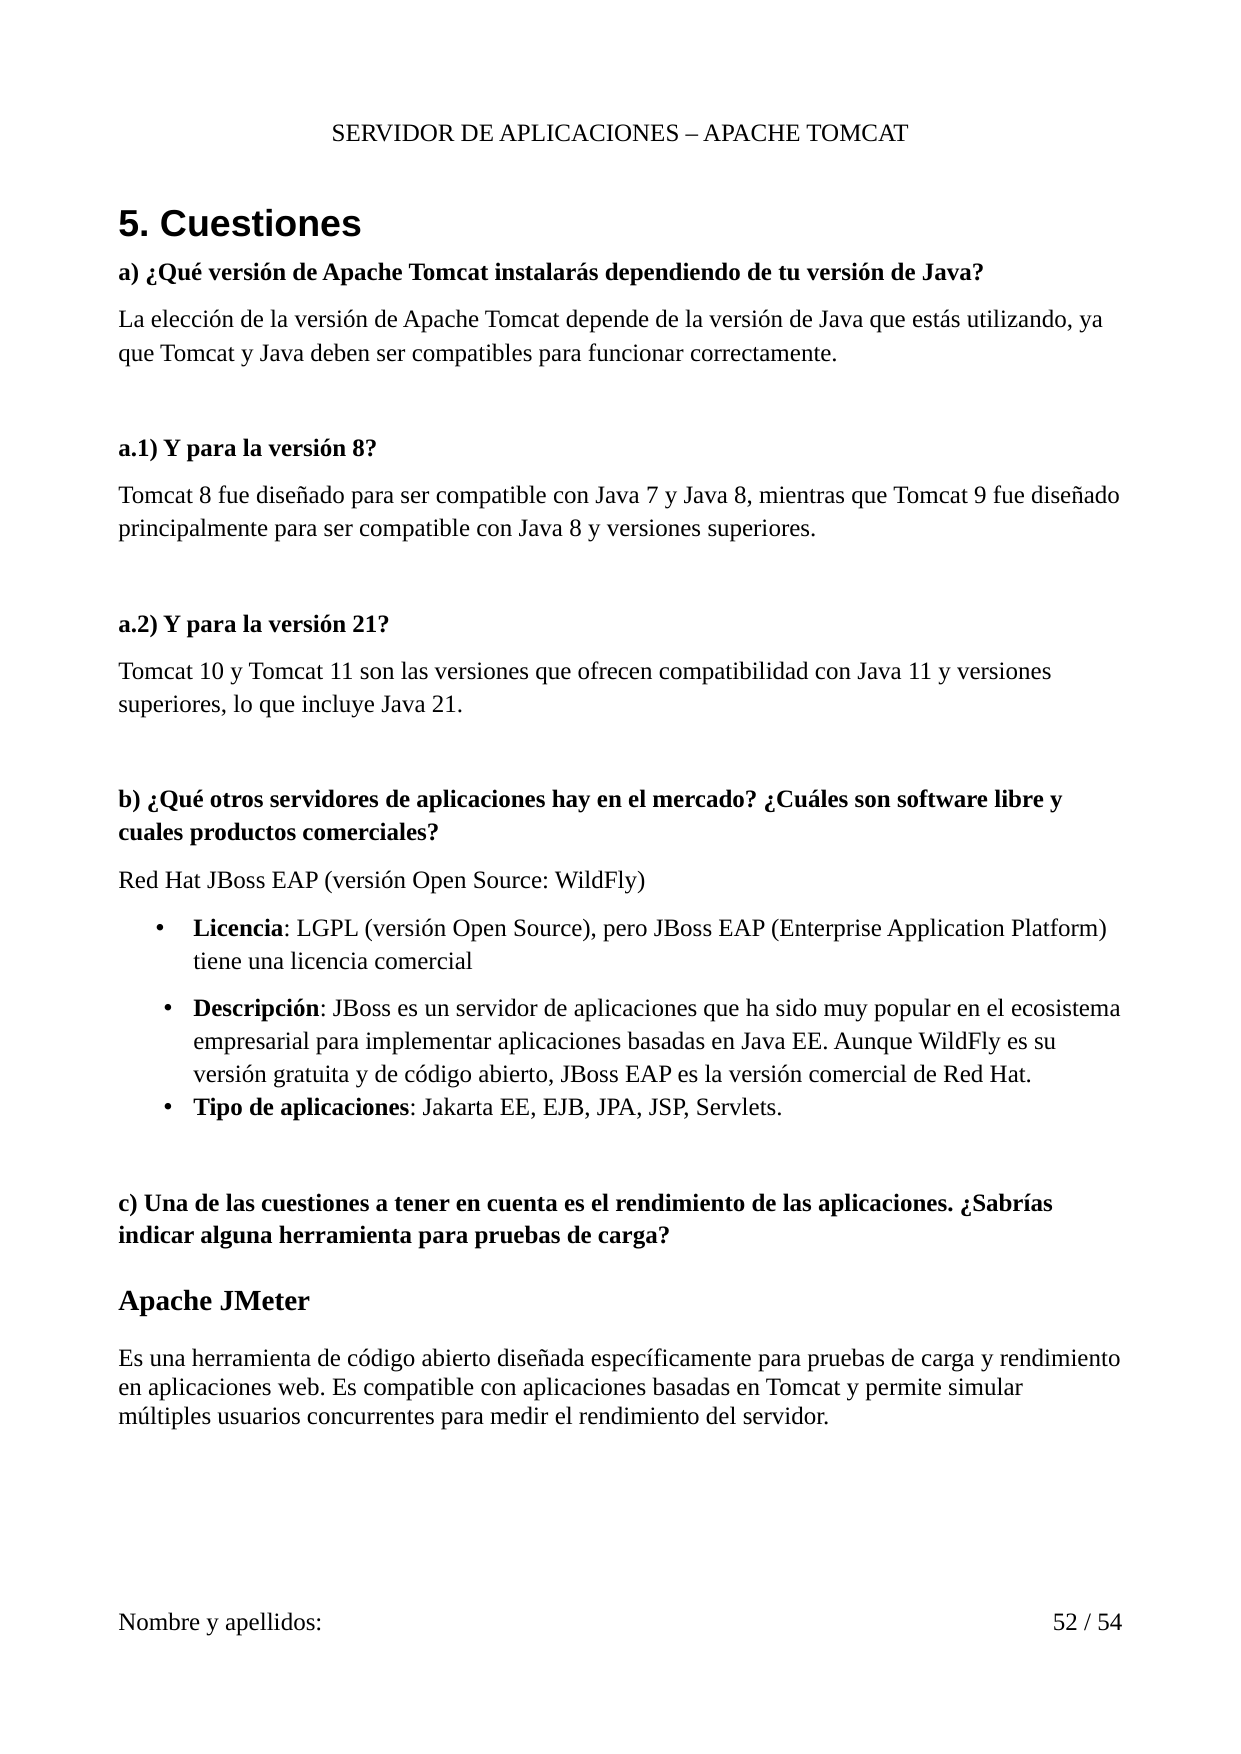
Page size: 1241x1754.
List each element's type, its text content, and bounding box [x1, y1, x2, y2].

list Descripción: JBoss es un servidor de aplicaciones que ha sido muy popular en el ecosistema empresarial para implementar aplicaciones basadas en Java EE. Aunque WildFly es su versión gratuita y de código abierto, JBoss EAP es la versión comercial de Red Hat. [164, 993, 1122, 1088]
subtitle 5. Cuestiones [118, 201, 1122, 244]
text a.2) Y para la versión 21? [118, 609, 1122, 637]
text Red Hat JBoss EAP (versión Open Source: WildFly) [118, 865, 1122, 894]
subtitle Es una herramienta de código abierto diseñada específicamente para pruebas de carga y rendimiento en aplicaciones web. Es compatible con aplicaciones basadas en Tomcat y permite simular múltiples usuarios concurrentes para medir el rendimiento del servidor. [118, 1343, 1122, 1430]
text b) ¿Qué otros servidores de aplicaciones hay en el mercado? ¿Cuáles son software libre y cuales productos comerciales? [118, 784, 1122, 846]
text a.1) Y para la versión 8? [118, 433, 1122, 462]
text c) Una de las cuestiones a tener en cuenta es el rendimiento de las aplicaciones. ¿Sabrías indicar alguna herramienta para pruebas de carga? [118, 1188, 1122, 1249]
text Tomcat 8 fue diseñado para ser compatible con Java 7 y Java 8, mientras que Tomcat 9 fue diseñado principalmente para ser compatible con Java 8 y versiones superiores. [118, 480, 1122, 542]
text Tomcat 10 y Tomcat 11 son las versiones que ofrecen compatibilidad con Java 11 y versiones superiores, lo que incluye Java 21. [118, 656, 1122, 718]
subtitle Apache JMeter [118, 1283, 1122, 1316]
text a) ¿Qué versión de Apache Tomcat instalarás dependiendo de tu versión de Java? [118, 257, 1122, 286]
text La elección de la versión de Apache Tomcat depende de la versión de Java que estás utilizando, ya que Tomcat y Java deben ser compatibles para funcionar correctamente. [118, 304, 1122, 366]
list Tipo de aplicaciones: Jakarta EE, EJB, JPA, JSP, Servlets. [164, 1092, 1122, 1121]
list Licencia: LGPL (versión Open Source), pero JBoss EAP (Enterprise Application Platform) tiene una licencia comercial [156, 913, 1122, 974]
